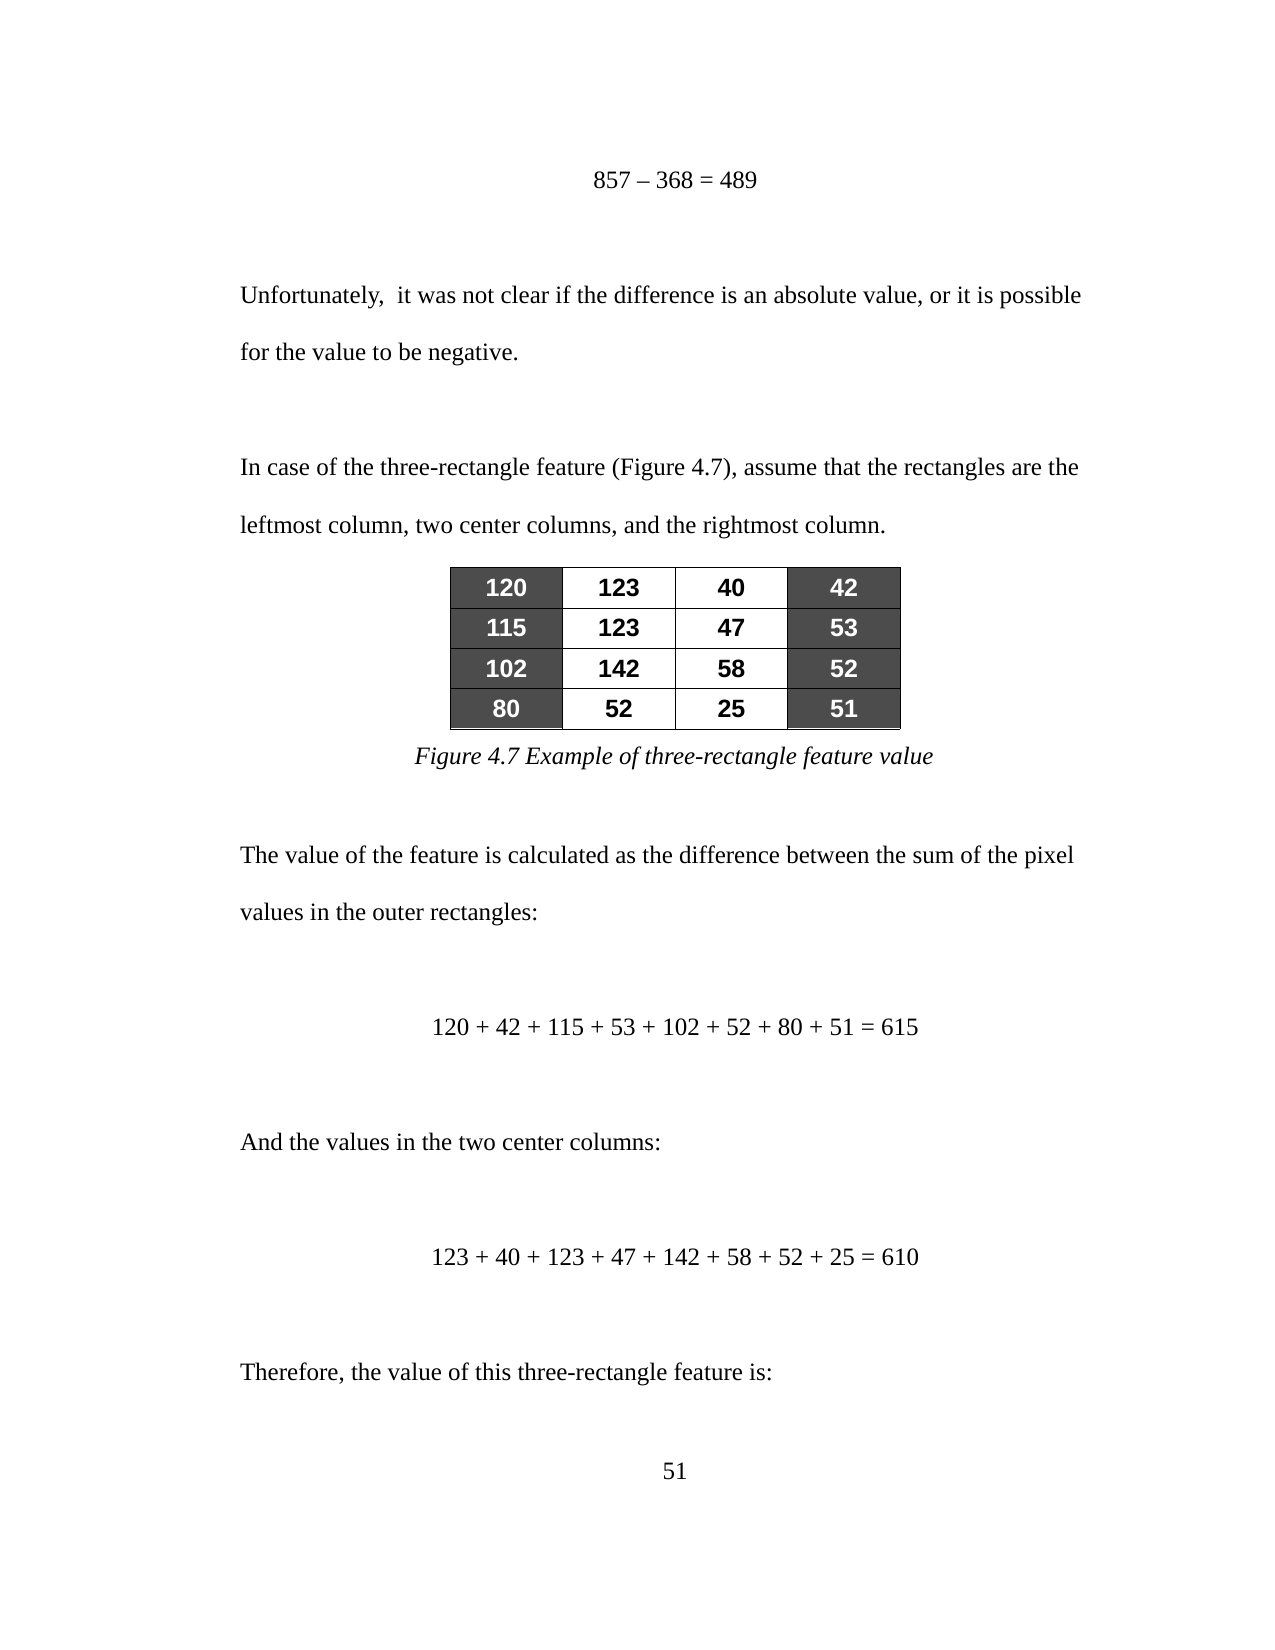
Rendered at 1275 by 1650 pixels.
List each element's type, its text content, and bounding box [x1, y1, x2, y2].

table_header 123 [563, 568, 675, 608]
text And the values in the two center columns: [240, 1127, 1110, 1156]
table_header 42 [788, 568, 900, 608]
table_header 40 [676, 568, 787, 608]
text The value of the feature is calculated as the difference between the sum of the pixel values in the outer rectangles: [240, 840, 1110, 926]
table_cell 51 [788, 689, 900, 728]
text 857 – 368 = 489 [240, 165, 1110, 193]
text Figure 4.7 Example of three-rectangle feature value [240, 741, 1110, 770]
table_cell 102 [451, 649, 562, 688]
table_cell 58 [676, 649, 787, 688]
table_cell 25 [676, 689, 787, 728]
text Unfortunately, it was not clear if the difference is an absolute value, or it is possible for the value to be negative. [240, 280, 1110, 366]
text 123 + 40 + 123 + 47 + 142 + 58 + 52 + 25 = 610 [240, 1242, 1110, 1271]
text Therefore, the value of this three-rectangle feature is: [240, 1357, 1110, 1386]
table_cell 142 [563, 649, 675, 688]
table_cell 52 [563, 689, 675, 728]
table_cell 80 [451, 689, 562, 728]
table_cell 47 [676, 609, 787, 648]
text In case of the three-rectangle feature (Figure 4.7), assume that the rectangles are the leftmost column, two center columns, and the rightmost column. [240, 452, 1110, 538]
table_cell 52 [788, 649, 900, 688]
table_cell 115 [451, 609, 562, 648]
table_header 120 [451, 568, 562, 608]
table_cell 123 [563, 609, 675, 648]
table_cell 53 [788, 609, 900, 648]
text 120 + 42 + 115 + 53 + 102 + 52 + 80 + 51 = 615 [240, 1012, 1110, 1041]
